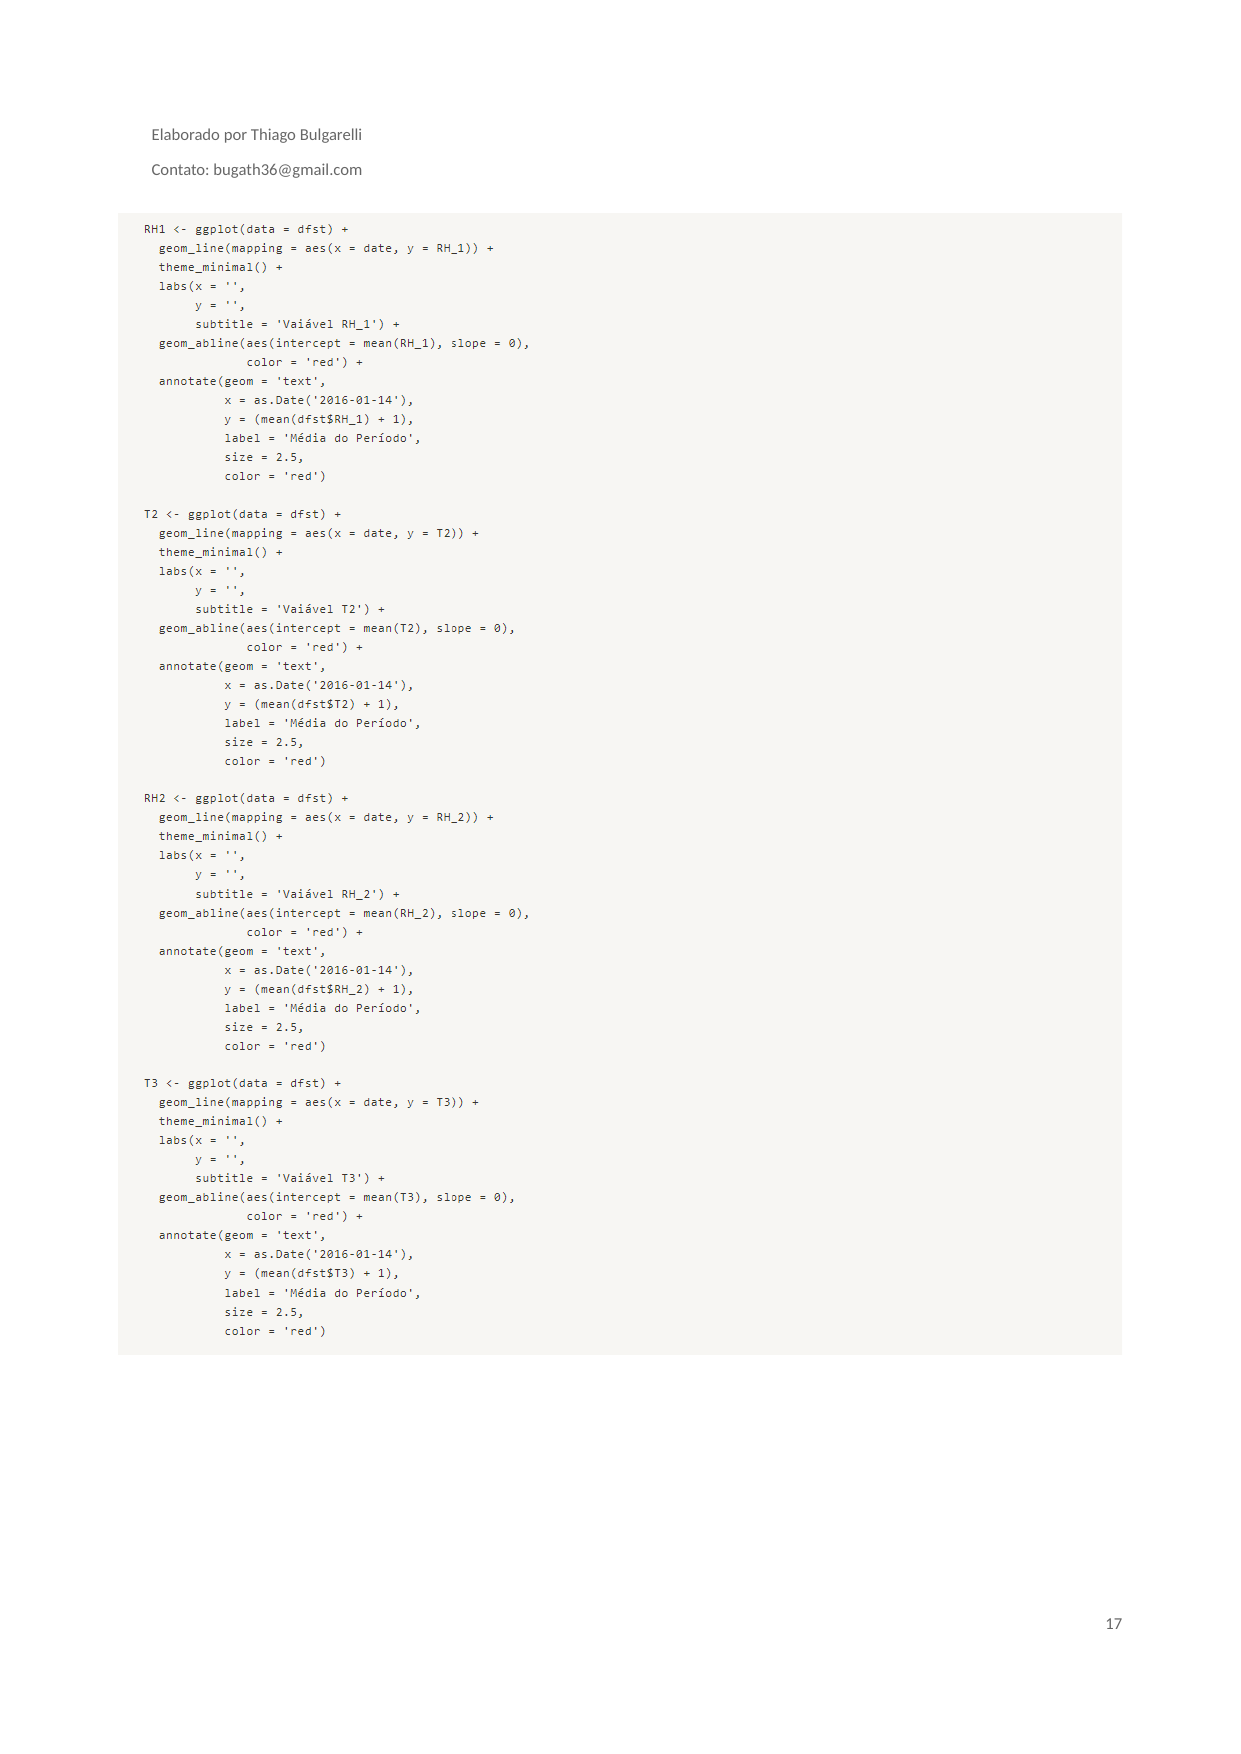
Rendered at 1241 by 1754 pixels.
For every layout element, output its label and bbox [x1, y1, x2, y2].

picture [118, 213, 1123, 1355]
